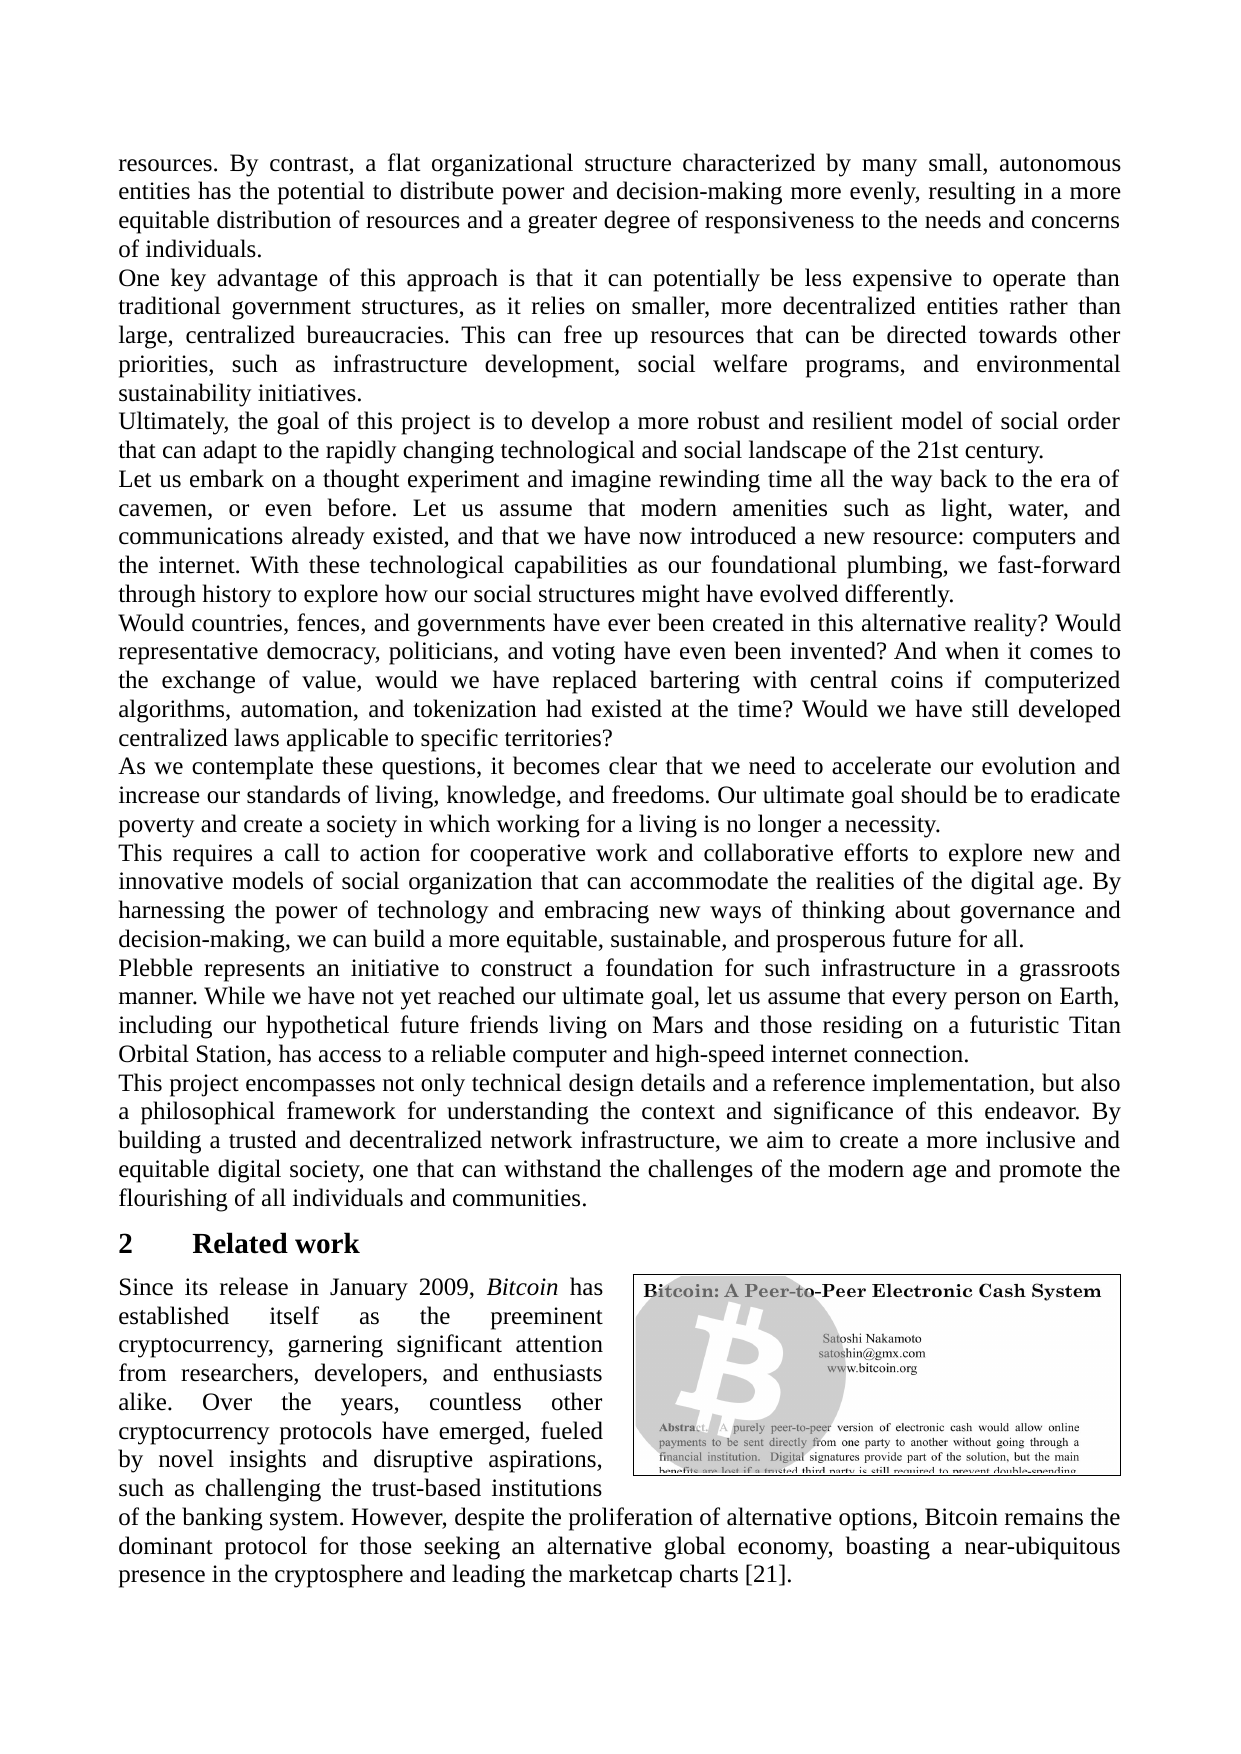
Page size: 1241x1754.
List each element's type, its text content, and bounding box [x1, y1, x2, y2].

picture [635, 1276, 1117, 1473]
text Since its release in January 2009, Bitcoin has established itself as the preeminent cryptocurrency, garnering significant attention from researchers, developers, and enthusiasts alike. Over the years, countless other cryptocurrency protocols have emerged, fueled by novel insights and disruptive aspirations, such as challenging the trust-based institutions of the banking system. However, despite the proliferation of alternative options, Bitcoin remains the dominant protocol for those seeking an alternative global economy, boasting a near-ubiquitous presence in the cryptosphere and leading the marketcap charts [21]. [118, 1272, 1122, 1588]
text Let us embark on a thought experiment and imagine rewinding time all the way back to the era of cavemen, or even before. Let us assume that modern amenities such as light, water, and communications already existed, and that we have now introduced a new resource: computers and the internet. With these technological capabilities as our foundational plumbing, we fast-forward through history to explore how our social structures might have evolved differently. [118, 464, 1122, 608]
text One key advantage of this approach is that it can potentially be less expensive to operate than traditional government structures, as it relies on smaller, more decentralized entities rather than large, centralized bureaucracies. This can free up resources that can be directed towards other priorities, such as infrastructure development, social welfare programs, and environmental sustainability initiatives. [118, 263, 1122, 406]
text Plebble represents an initiative to construct a foundation for such infrastructure in a grassroots manner. While we have not yet reached our ultimate goal, let us assume that every person on Earth, including our hypothetical future friends living on Mars and those residing on a futuristic Titan Orbital Station, has access to a reliable computer and high-speed internet connection. [118, 953, 1122, 1068]
text Would countries, fences, and governments have ever been created in this alternative reality? Would representative democracy, politicians, and voting have even been invented? And when it comes to the exchange of value, would we have replaced bartering with central coins if computerized algorithms, automation, and tokenization had existed at the time? Would we have still developed centralized laws applicable to specific territories? [118, 608, 1122, 751]
text This project encompasses not only technical design details and a reference implementation, but also a philosophical framework for understanding the context and significance of this endeavor. By building a trusted and decentralized network infrastructure, we aim to create a more inclusive and equitable digital society, one that can withstand the challenges of the modern age and promote the flourishing of all individuals and communities. [118, 1068, 1122, 1211]
text As we contemplate these questions, it becomes clear that we need to accelerate our evolution and increase our standards of living, knowledge, and freedoms. Our ultimate goal should be to eradicate poverty and create a society in which working for a living is no longer a necessity. [118, 751, 1122, 838]
text Ultimately, the goal of this project is to develop a more robust and resilient model of social order that can adapt to the rapidly changing technological and social landscape of the 21st century. [118, 406, 1122, 464]
subtitle Related work [118, 1226, 1122, 1259]
text resources. By contrast, a flat organizational structure characterized by many small, autonomous entities has the potential to distribute power and decision-making more evenly, resulting in a more equitable distribution of resources and a greater degree of responsiveness to the needs and concerns of individuals. [118, 148, 1122, 263]
text This requires a call to action for cooperative work and collaborative efforts to explore new and innovative models of social organization that can accommodate the realities of the digital age. By harnessing the power of technology and embracing new ways of thinking about governance and decision-making, we can build a more equitable, sustainable, and prosperous future for all. [118, 838, 1122, 953]
